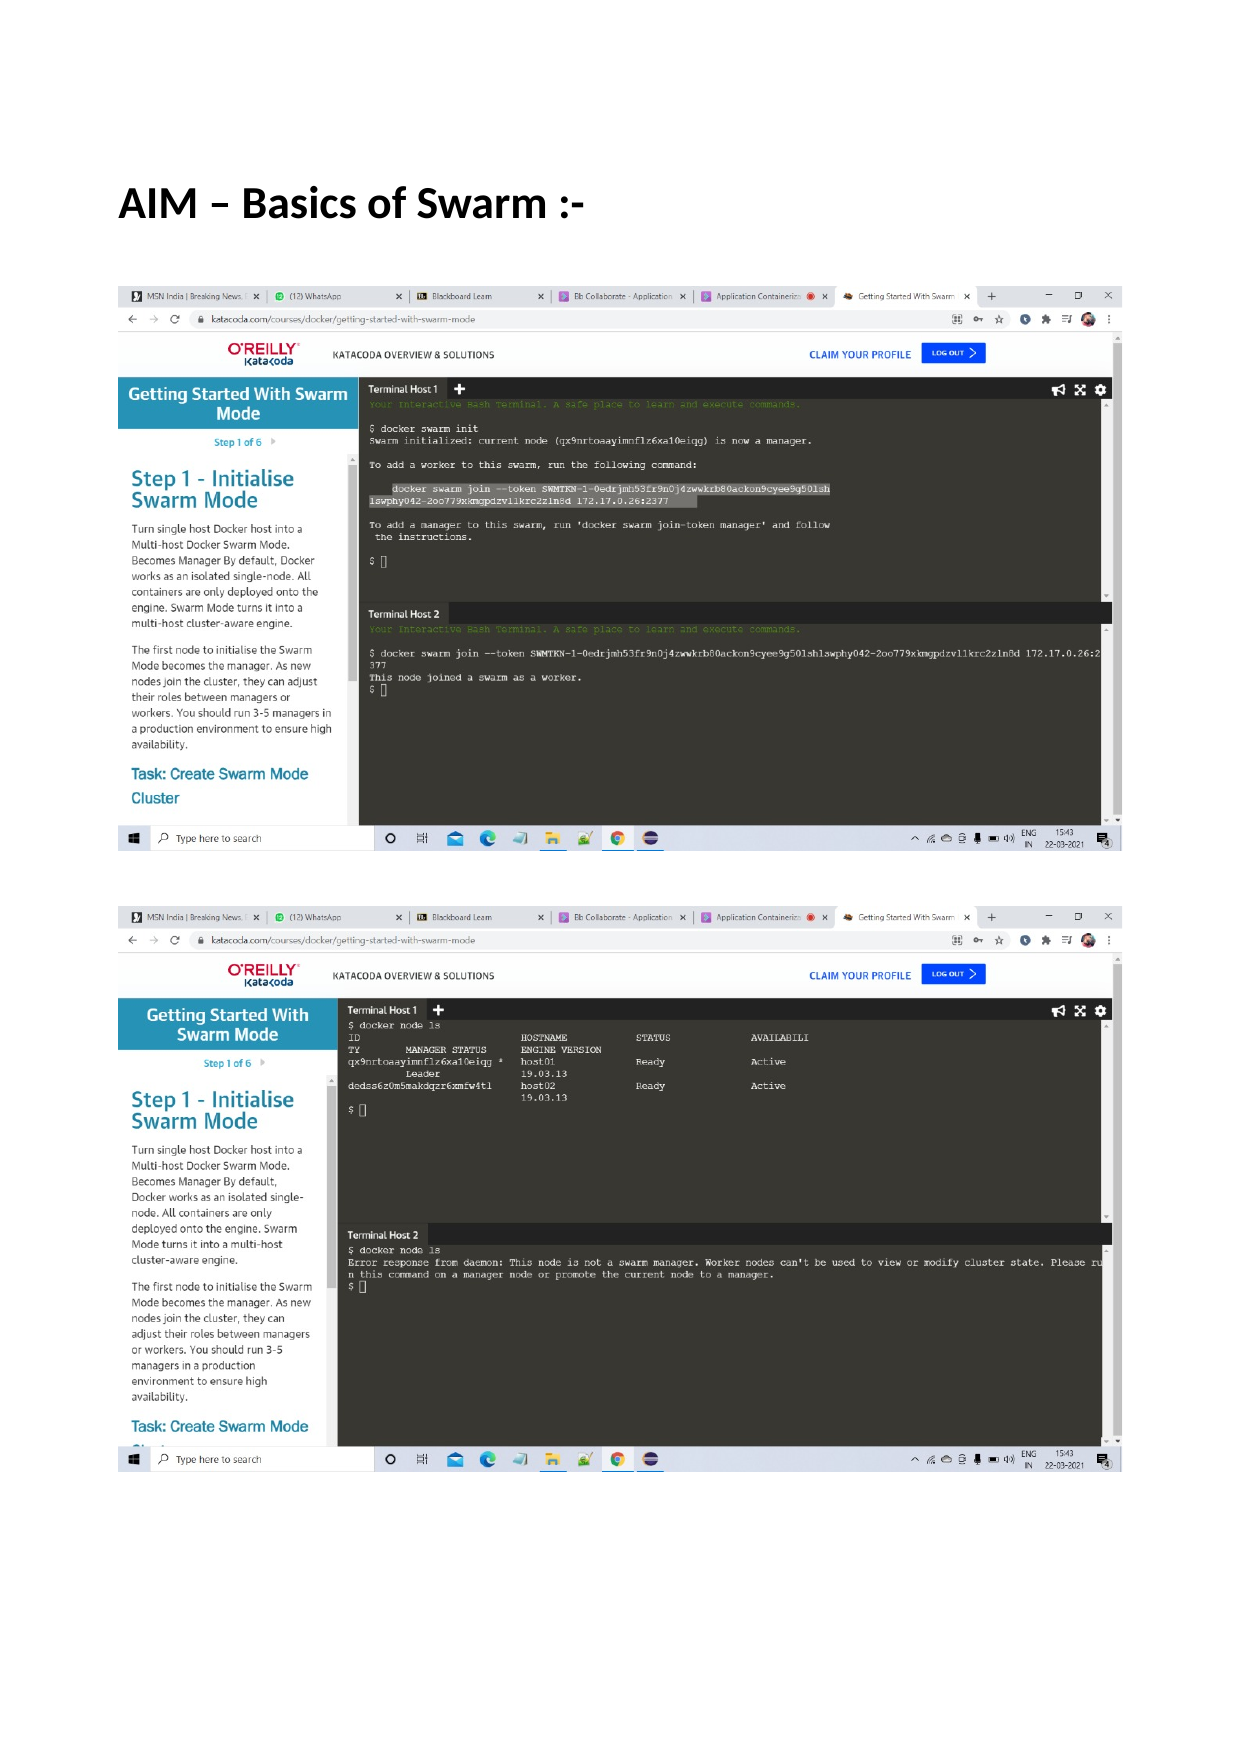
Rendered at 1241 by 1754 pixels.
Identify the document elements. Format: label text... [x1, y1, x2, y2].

picture [118, 286, 1123, 851]
picture [118, 906, 1123, 1472]
text AIM – Basics of Swarm :- [118, 174, 1122, 230]
